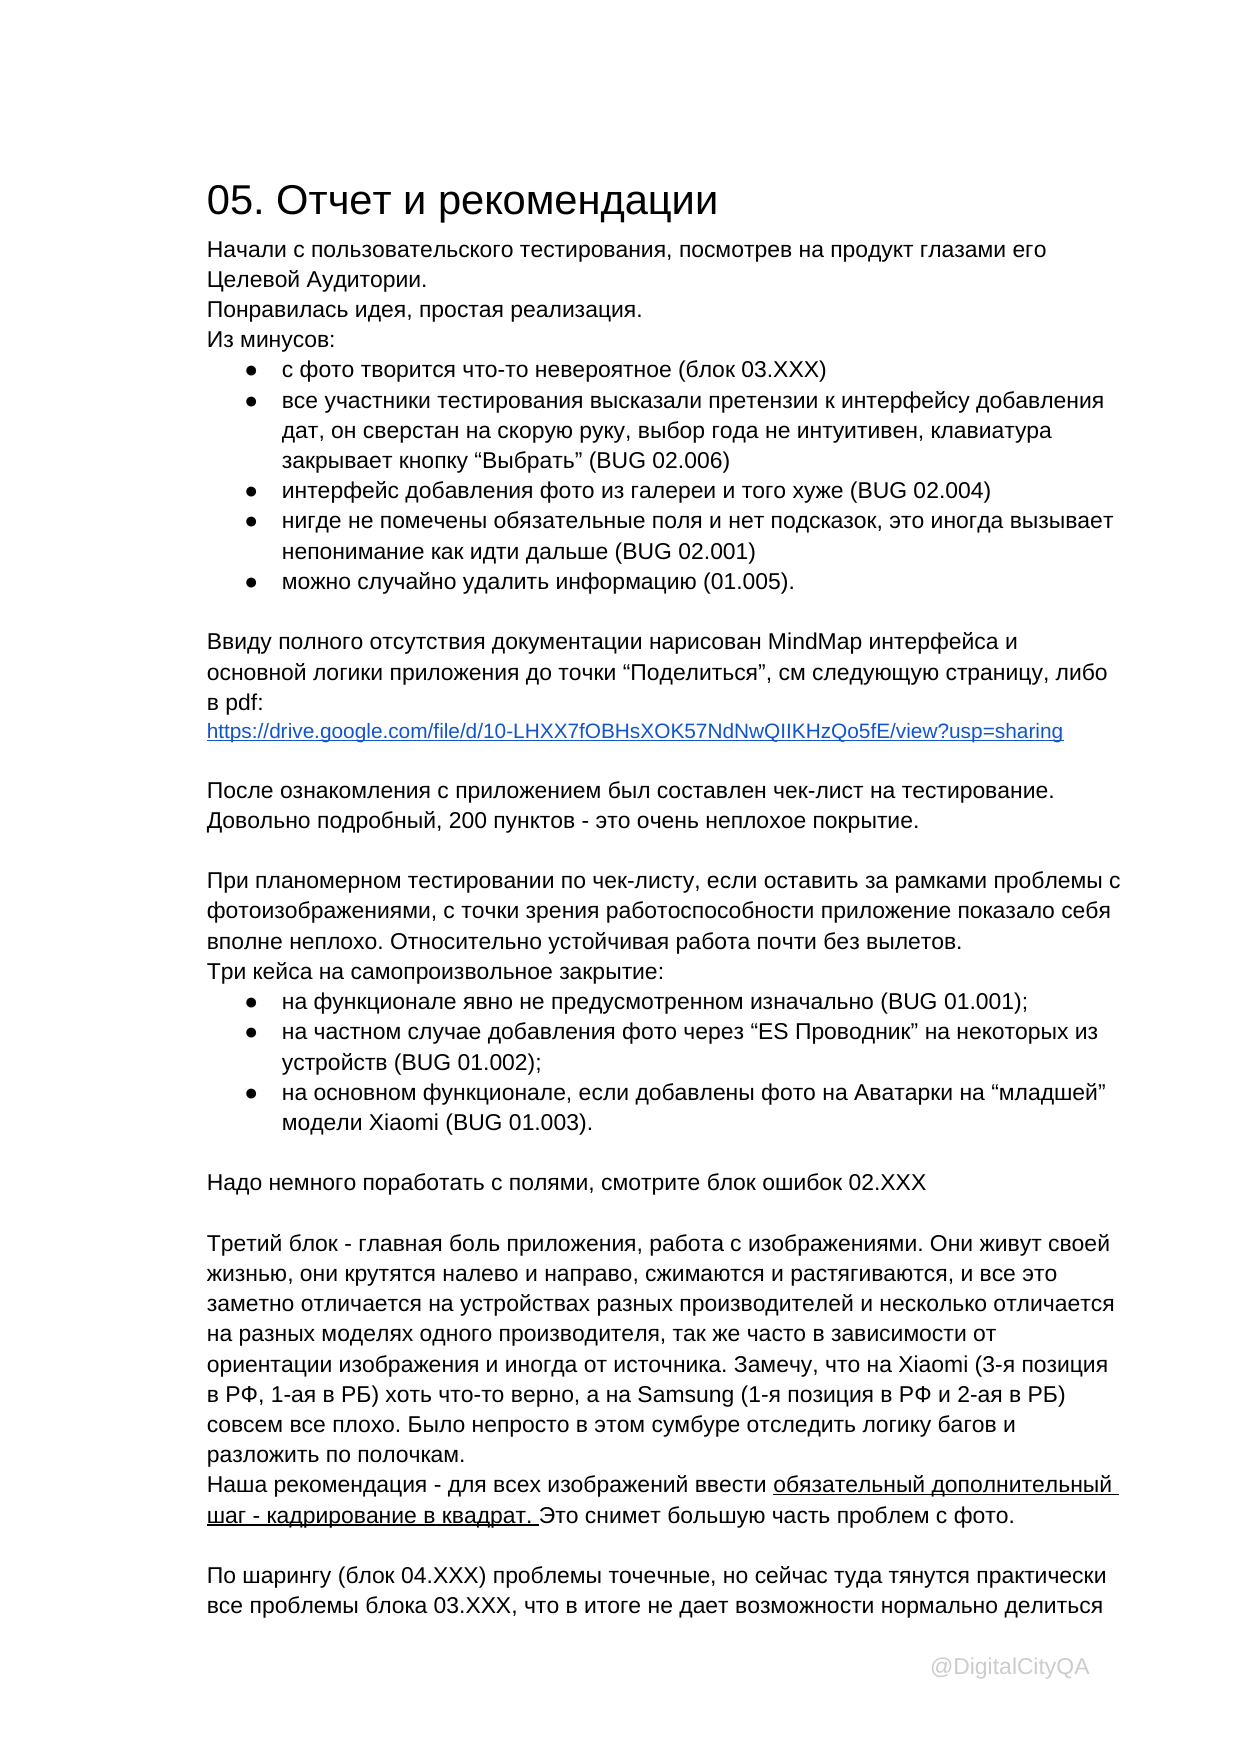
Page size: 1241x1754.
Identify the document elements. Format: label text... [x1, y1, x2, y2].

list на основном функционале, если добавлены фото на Аватарки на “младшей” модели Xiaomi (BUG 01.003). [244, 1079, 1122, 1135]
list нигде не помечены обязательные поля и нет подсказок, это иногда вызывает непонимание как идти дальше (BUG 02.001) [244, 507, 1122, 564]
text https://drive.google.com/file/d/10-LHXX7fOBHsXOK57NdNwQIIKHzQo5fE/view?usp=sharing [207, 719, 1122, 743]
subtitle 05. Отчет и рекомендации [207, 175, 1122, 223]
text Ввиду полного отсутствия документации нарисован MindMap интерфейса и основной логики приложения до точки “Поделиться”, см следующую страницу, либо в pdf: [207, 628, 1122, 715]
list можно случайно удалить информацию (01.005). [244, 568, 1122, 594]
text При планомерном тестировании по чек-листу, если оставить за рамками проблемы с фотоизображениями, с точки зрения работоспособности приложение показало себя вполне неплохо. Относительно устойчивая работа почти без вылетов. Три кейса на самопроизвольное закрытие: [207, 867, 1122, 984]
text Понравилась идея, простая реализация. [207, 296, 1122, 322]
text Надо немного поработать с полями, смотрите блок ошибок 02.XXX [207, 1169, 1122, 1196]
text Начали с пользовательского тестирования, посмотрев на продукт глазами его Целевой Аудитории. [207, 236, 1122, 292]
list на функционале явно не предусмотренном изначально (BUG 01.001); [244, 988, 1122, 1014]
text Третий блок - главная боль приложения, работа с изображениями. Они живут своей жизнью, они крутятся налево и направо, сжимаются и растягиваются, и все это заметно отличается на устройствах разных производителей и несколько отличается на разных моделях одного производителя, так же часто в зависимости от ориентации изображения и иногда от источника. Замечу, что на Xiaomi (3-я позиция в РФ, 1-ая в РБ) хоть что-то верно, а на Samsung (1-я позиция в РФ и 2-ая в РБ) совсем все плохо. Было непросто в этом сумбуре отследить логику багов и разложить по полочкам. [207, 1230, 1122, 1468]
text После ознакомления с приложением был составлен чек-лист на тестирование. Довольно подробный, 200 пунктов - это очень неплохое покрытие. [207, 777, 1122, 863]
list все участники тестирования высказали претензии к интерфейсу добавления дат, он сверстан на скорую руку, выбор года не интуитивен, клавиатура закрывает кнопку “Выбрать” (BUG 02.006) [244, 387, 1122, 473]
text Из минусов: [207, 326, 1122, 353]
list с фото творится что-то невероятное (блок 03.XXX) [244, 356, 1122, 383]
text Наша рекомендация - для всех изображений ввести обязательный дополнительный шаг - кадрирование в квадрат. Это снимет большую часть проблем с фото. [207, 1471, 1122, 1528]
list на частном случае добавления фото через “ES Проводник” на некоторых из устройств (BUG 01.002); [244, 1018, 1122, 1075]
list интерфейс добавления фото из галереи и того хуже (BUG 02.004) [244, 477, 1122, 504]
text По шарингу (блок 04.ХХХ) проблемы точечные, но сейчас туда тянутся практически все проблемы блока 03.ХХХ, что в итоге не дает возможности нормально делиться [207, 1562, 1122, 1619]
